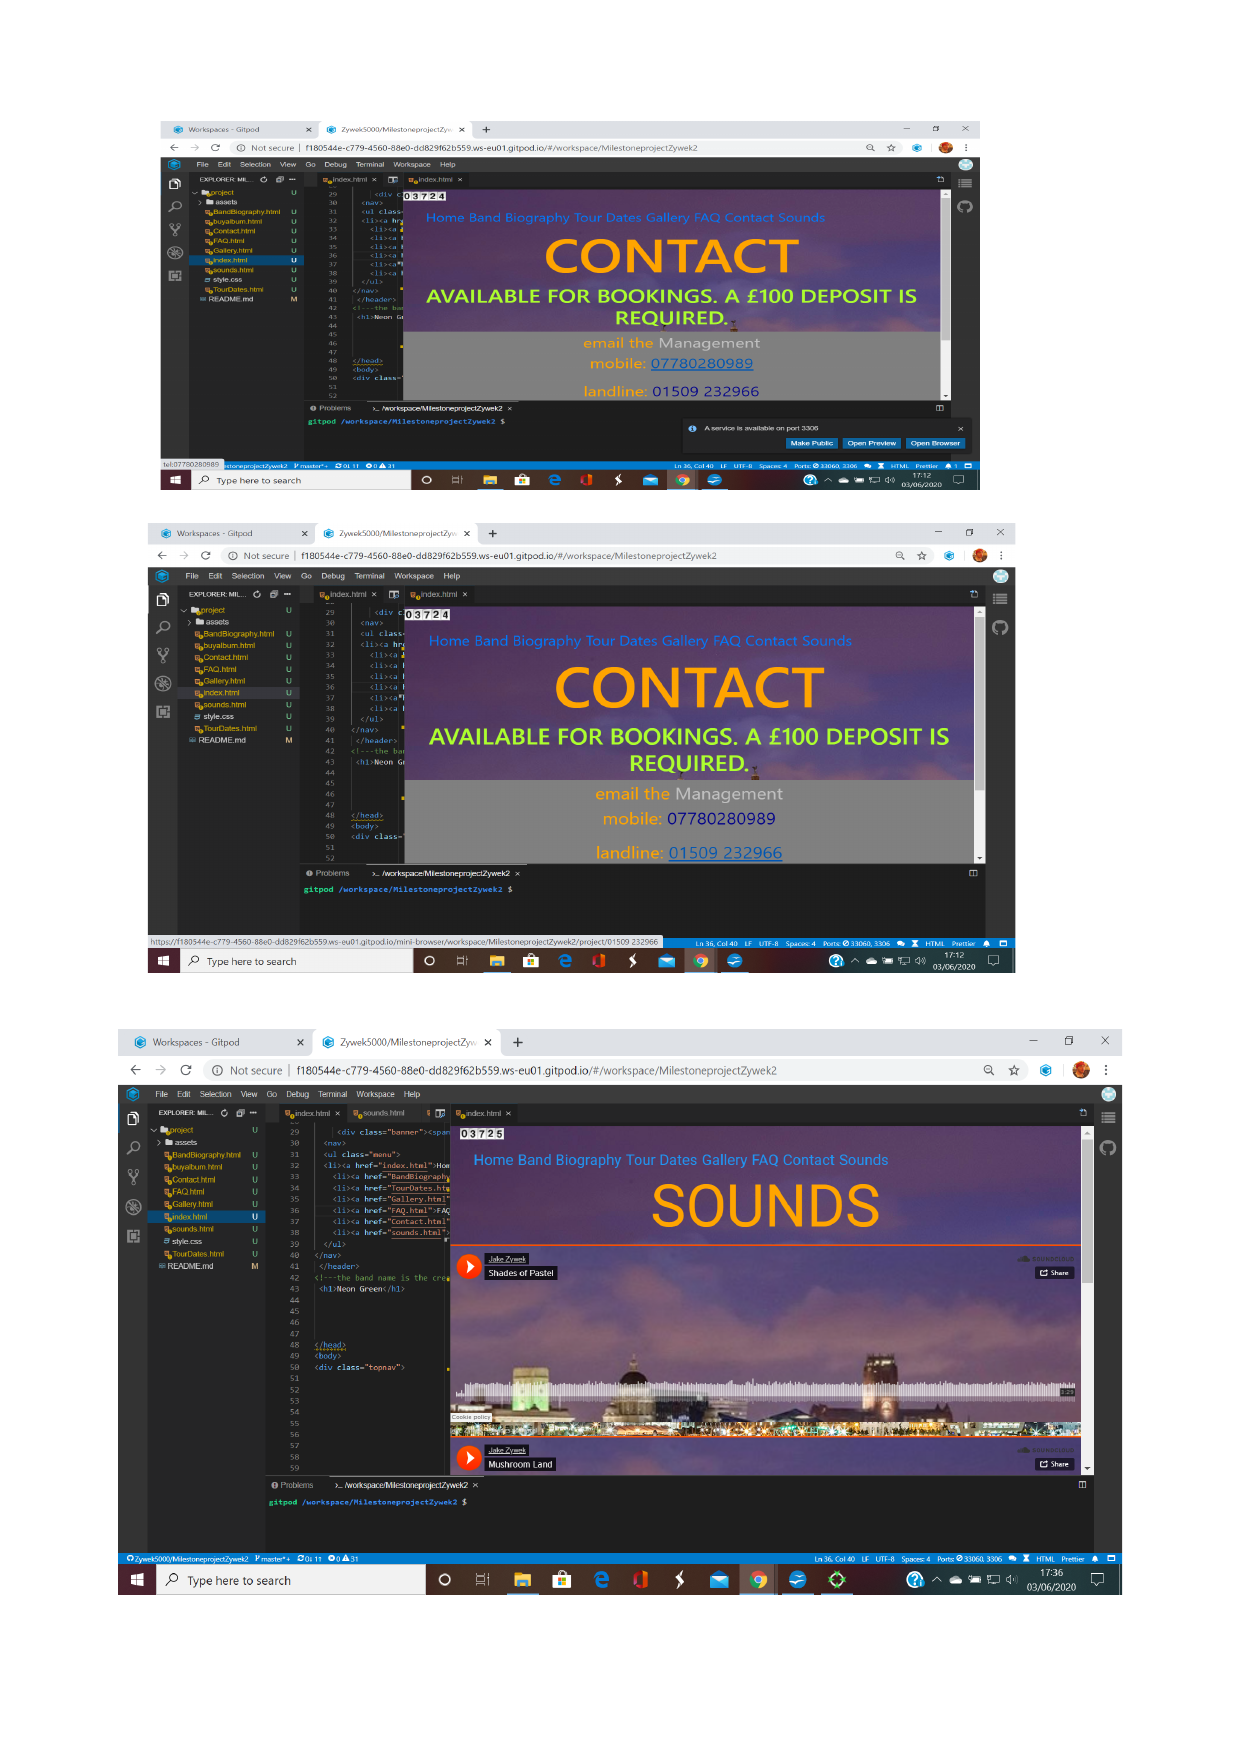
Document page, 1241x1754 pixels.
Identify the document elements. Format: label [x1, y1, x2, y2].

picture [160, 121, 980, 490]
picture [118, 1029, 1123, 1595]
picture [147, 523, 1016, 973]
